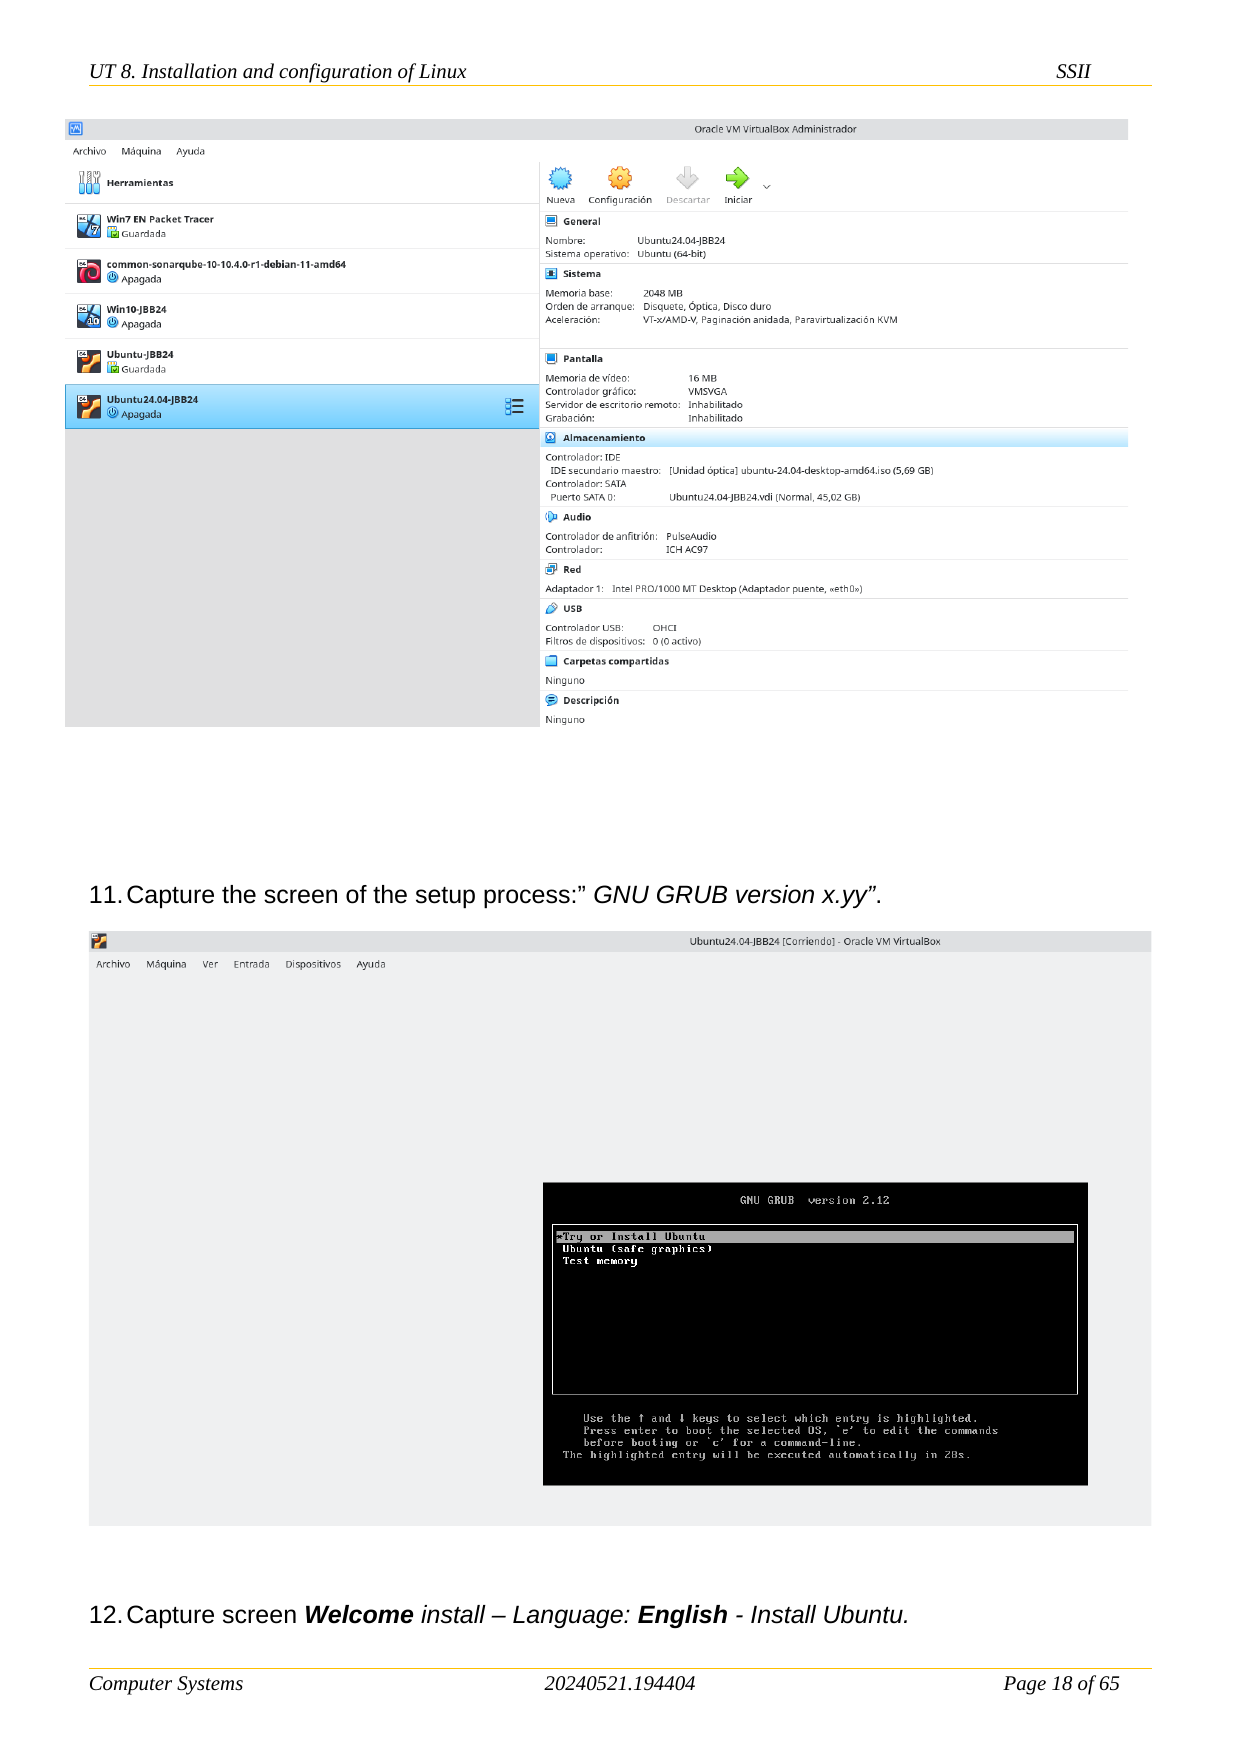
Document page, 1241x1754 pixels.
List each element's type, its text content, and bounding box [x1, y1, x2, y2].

list Capture screen Welcome install – Language: English - Install Ubuntu. [89, 1600, 1152, 1629]
picture [65, 118, 1129, 727]
picture [88, 930, 1152, 1526]
list Capture the screen of the setup process:” GNU GRUB version x.yy”. [89, 880, 1152, 909]
